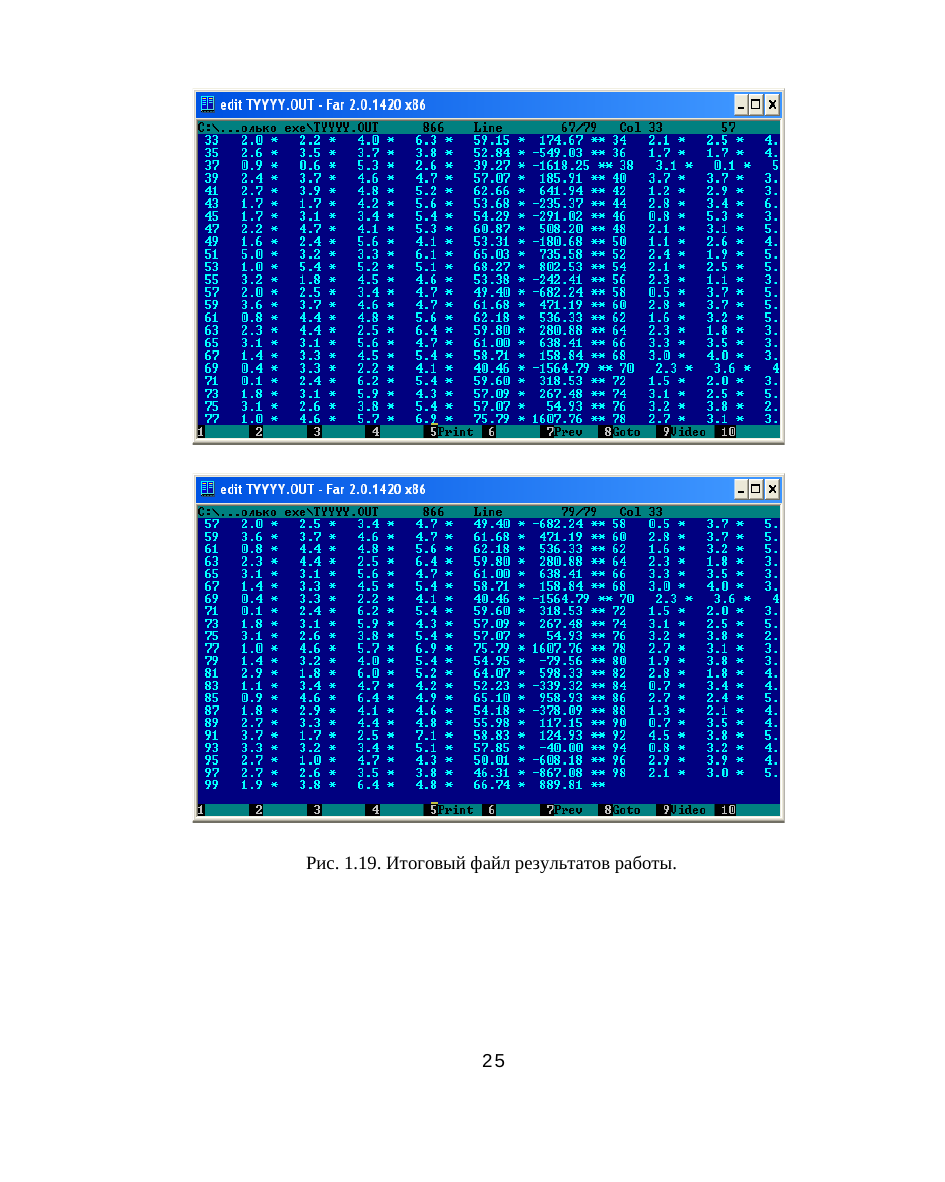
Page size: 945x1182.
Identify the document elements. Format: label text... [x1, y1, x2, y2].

text Рис. 1.19. Итоговый файл результатов работы. [150, 852, 827, 874]
picture [192, 88, 785, 445]
picture [192, 473, 785, 823]
